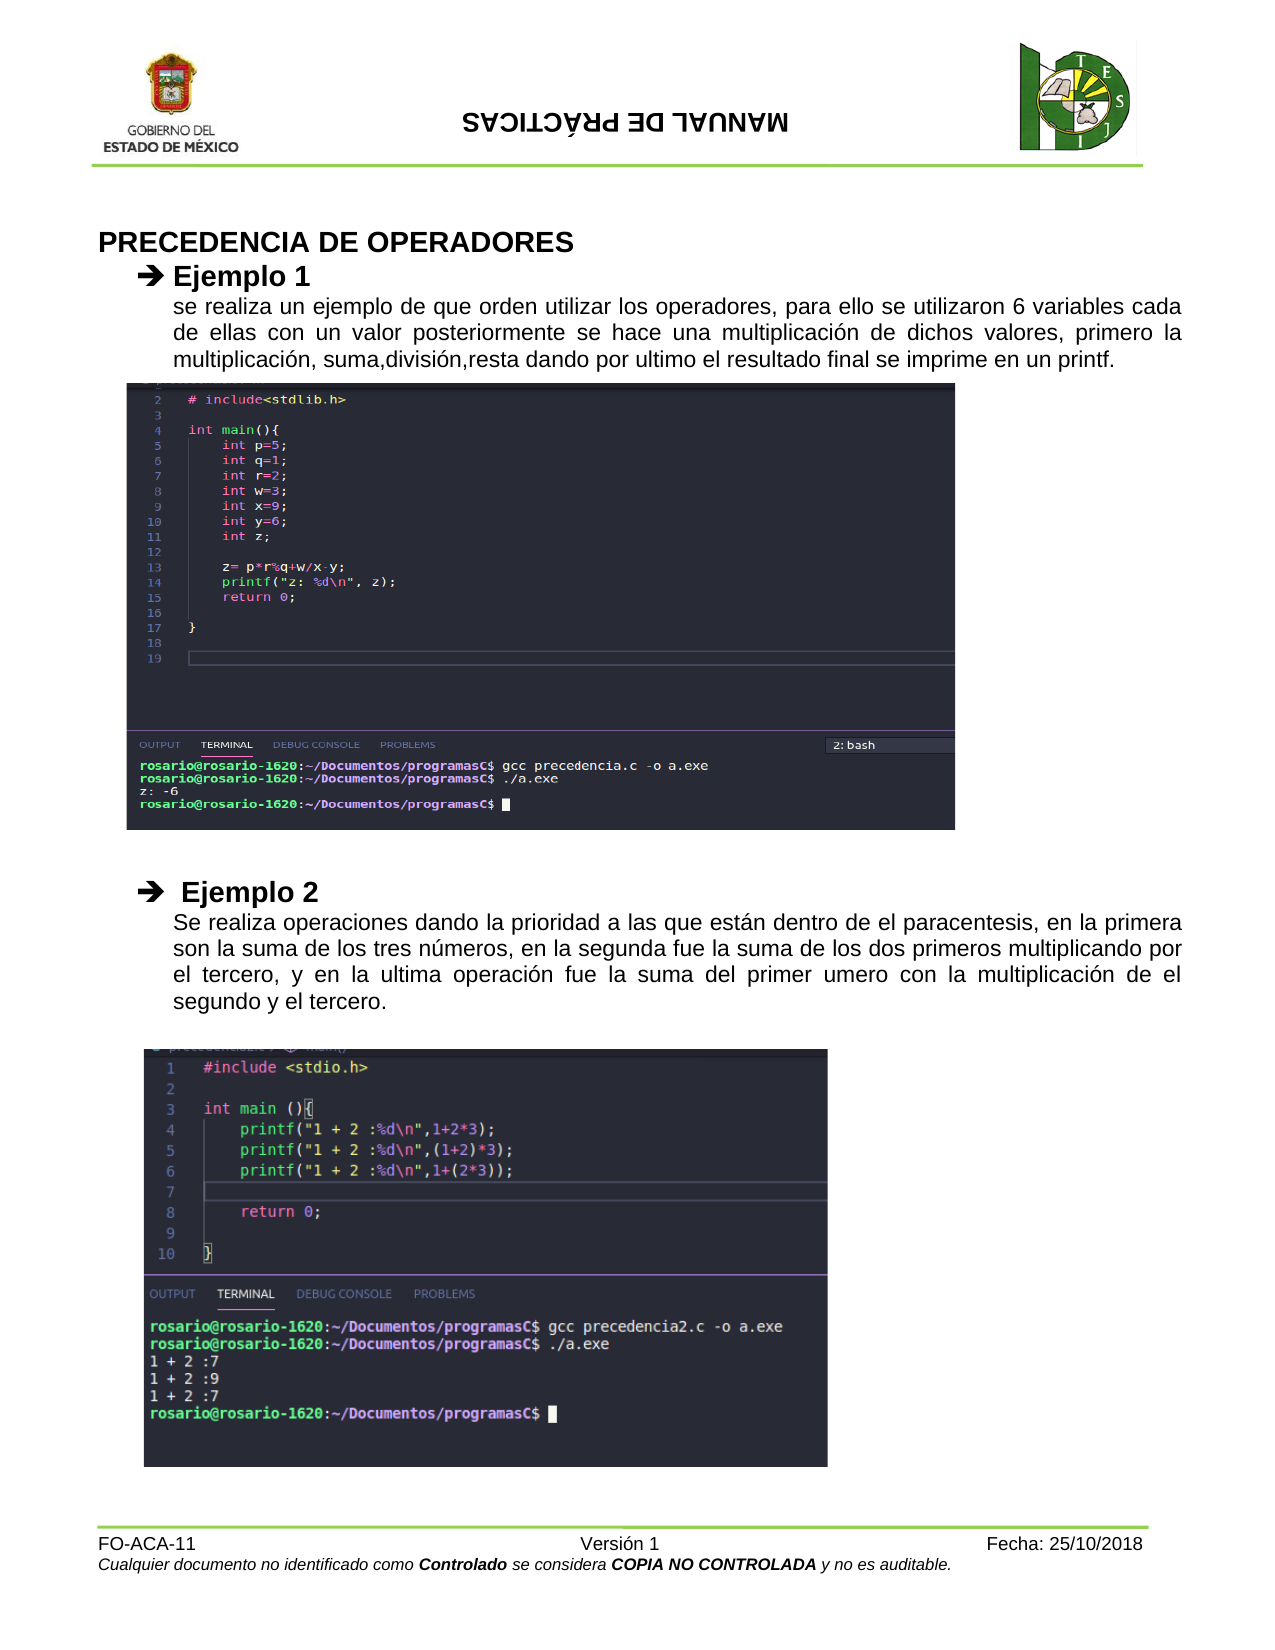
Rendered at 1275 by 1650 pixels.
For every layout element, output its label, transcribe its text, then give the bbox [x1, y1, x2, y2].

list Se realiza operaciones dando la prioridad a las que están dentro de el paracentesis, en la primera son la suma de los tres números, en la segunda fue la suma de los dos primeros multiplicando por el tercero, y en la ultima operación fue la suma del primer umero con la multiplicación de el segundo y el tercero. [135, 909, 1183, 1014]
picture [95, 42, 241, 161]
text PRECEDENCIA DE OPERADORES [98, 226, 1183, 259]
picture [126, 383, 956, 830]
picture [1018, 41, 1137, 157]
list Ejemplo 1 [135, 259, 1183, 293]
picture [143, 1049, 828, 1467]
list Ejemplo 2 [135, 875, 1183, 909]
list se realiza un ejemplo de que orden utilizar los operadores, para ello se utilizaron 6 variables cada de ellas con un valor posteriormente se hace una multiplicación de dichos valores, primero la multiplicación, suma,división,resta dando por ultimo el resultado final se imprime en un printf. [135, 293, 1183, 372]
